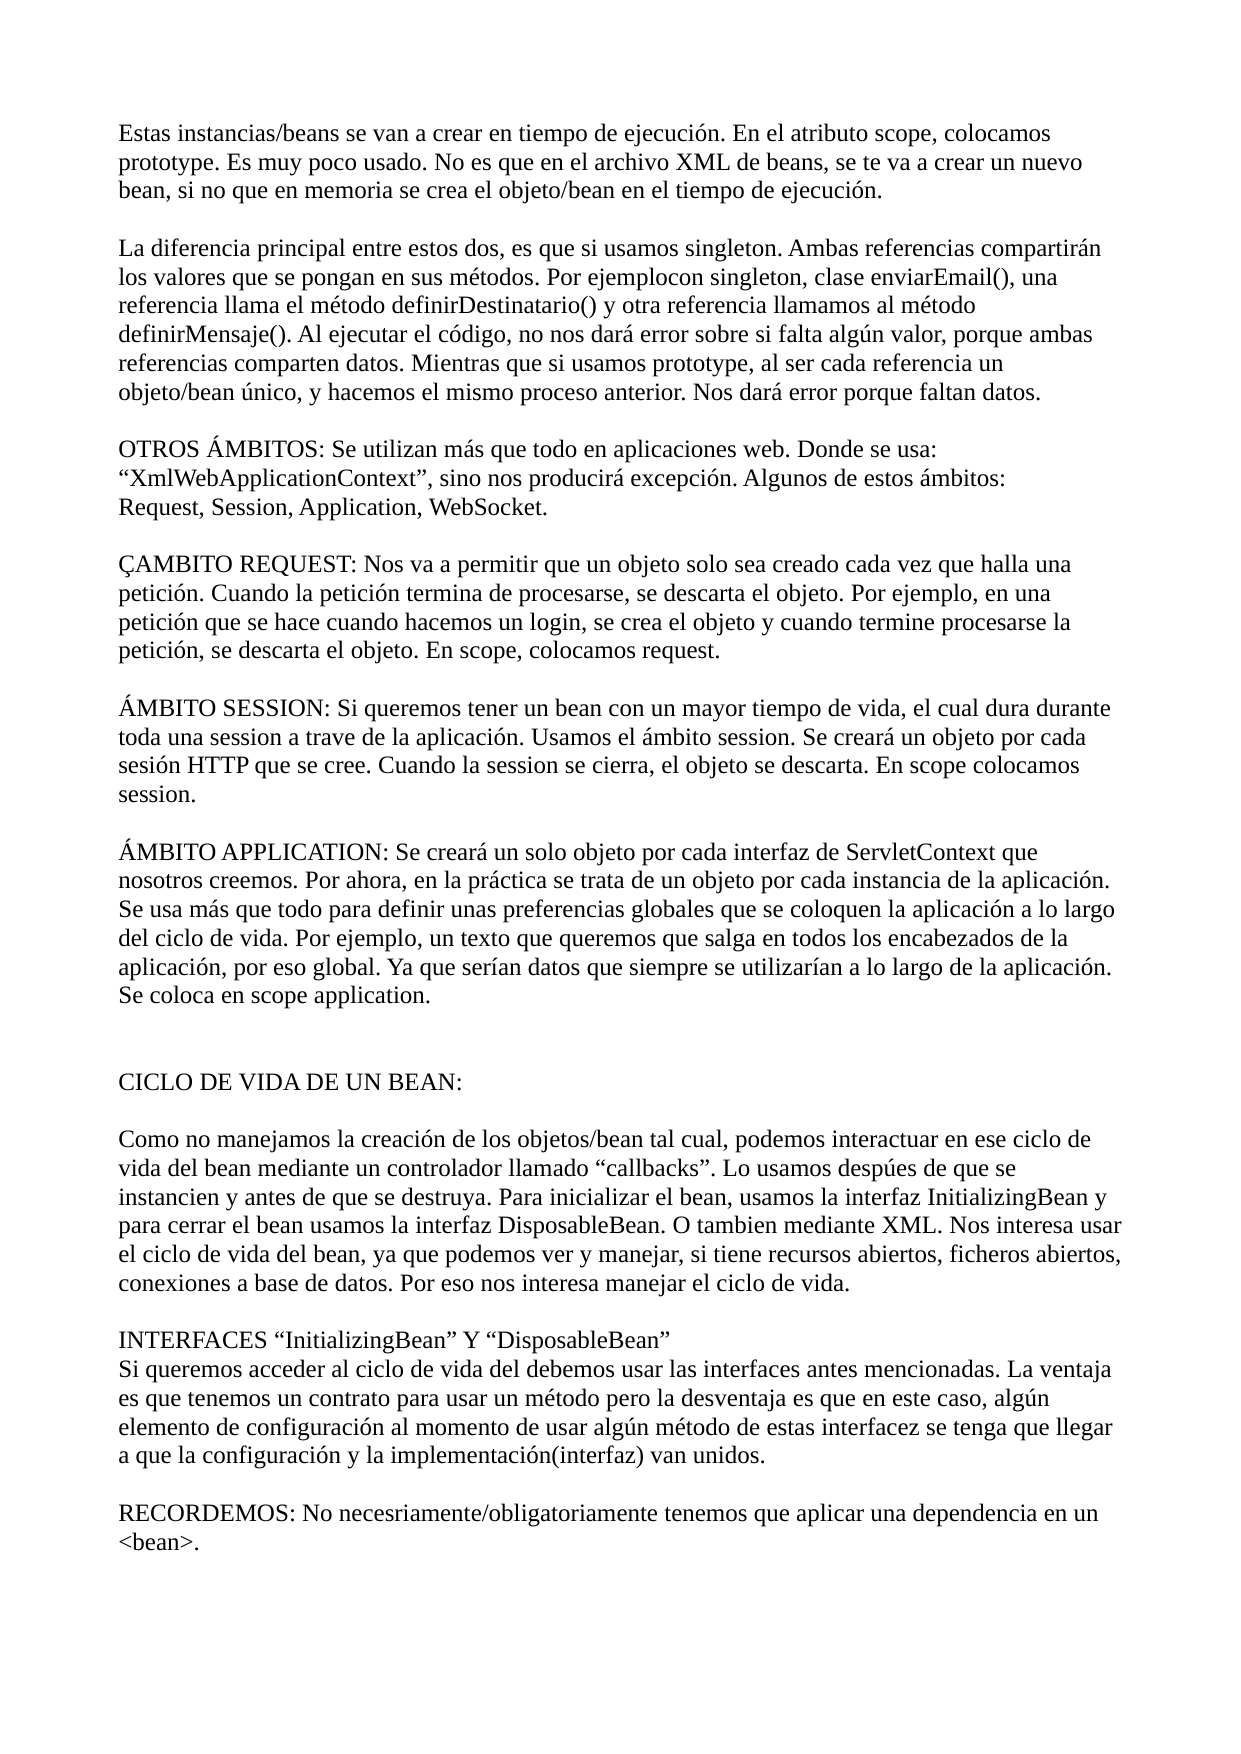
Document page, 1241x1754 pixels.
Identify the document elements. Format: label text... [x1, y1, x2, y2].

text La diferencia principal entre estos dos, es que si usamos singleton. Ambas referencias compartirán los valores que se pongan en sus métodos. Por ejemplocon singleton, clase enviarEmail(), una referencia llama el método definirDestinatario() y otra referencia llamamos al método definirMensaje(). Al ejecutar el código, no nos dará error sobre si falta algún valor, porque ambas referencias comparten datos. Mientras que si usamos prototype, al ser cada referencia un objeto/bean único, y hacemos el mismo proceso anterior. Nos dará error porque faltan datos. [118, 233, 1122, 406]
text ÇAMBITO REQUEST: Nos va a permitir que un objeto solo sea creado cada vez que halla una petición. Cuando la petición termina de procesarse, se descarta el objeto. Por ejemplo, en una petición que se hace cuando hacemos un login, se crea el objeto y cuando termine procesarse la petición, se descarta el objeto. En scope, colocamos request. [118, 549, 1122, 664]
text ÁMBITO APPLICATION: Se creará un solo objeto por cada interfaz de ServletContext que nosotros creemos. Por ahora, en la práctica se trata de un objeto por cada instancia de la aplicación. Se usa más que todo para definir unas preferencias globales que se coloquen la aplicación a lo largo del ciclo de vida. Por ejemplo, un texto que queremos que salga en todos los encabezados de la aplicación, por eso global. Ya que serían datos que siempre se utilizarían a lo largo de la aplicación. Se coloca en scope application. [118, 837, 1122, 1009]
text Estas instancias/beans se van a crear en tiempo de ejecución. En el atributo scope, colocamos prototype. Es muy poco usado. No es que en el archivo XML de beans, se te va a crear un nuevo bean, si no que en memoria se crea el objeto/bean en el tiempo de ejecución. [118, 118, 1122, 204]
text CICLO DE VIDA DE UN BEAN: [118, 1067, 1122, 1096]
text INTERFACES “InitializingBean” Y “DisposableBean” [118, 1326, 1122, 1354]
text RECORDEMOS: No necesriamente/obligatoriamente tenemos que aplicar una dependencia en un <bean>. [118, 1498, 1122, 1556]
text Si queremos acceder al ciclo de vida del debemos usar las interfaces antes mencionadas. La ventaja es que tenemos un contrato para usar un método pero la desventaja es que en este caso, algún elemento de configuración al momento de usar algún método de estas interfacez se tenga que llegar a que la configuración y la implementación(interfaz) van unidos. [118, 1354, 1122, 1469]
text ÁMBITO SESSION: Si queremos tener un bean con un mayor tiempo de vida, el cual dura durante toda una session a trave de la aplicación. Usamos el ámbito session. Se creará un objeto por cada sesión HTTP que se cree. Cuando la session se cierra, el objeto se descarta. En scope colocamos session. [118, 693, 1122, 808]
text Request, Session, Application, WebSocket. [118, 492, 1122, 521]
text OTROS ÁMBITOS: Se utilizan más que todo en aplicaciones web. Donde se usa: “XmlWebApplicationContext”, sino nos producirá excepción. Algunos de estos ámbitos: [118, 434, 1122, 492]
text Como no manejamos la creación de los objetos/bean tal cual, podemos interactuar en ese ciclo de vida del bean mediante un controlador llamado “callbacks”. Lo usamos despúes de que se instancien y antes de que se destruya. Para inicializar el bean, usamos la interfaz InitializingBean y para cerrar el bean usamos la interfaz DisposableBean. O tambien mediante XML. Nos interesa usar el ciclo de vida del bean, ya que podemos ver y manejar, si tiene recursos abiertos, ficheros abiertos, conexiones a base de datos. Por eso nos interesa manejar el ciclo de vida. [118, 1124, 1122, 1297]
